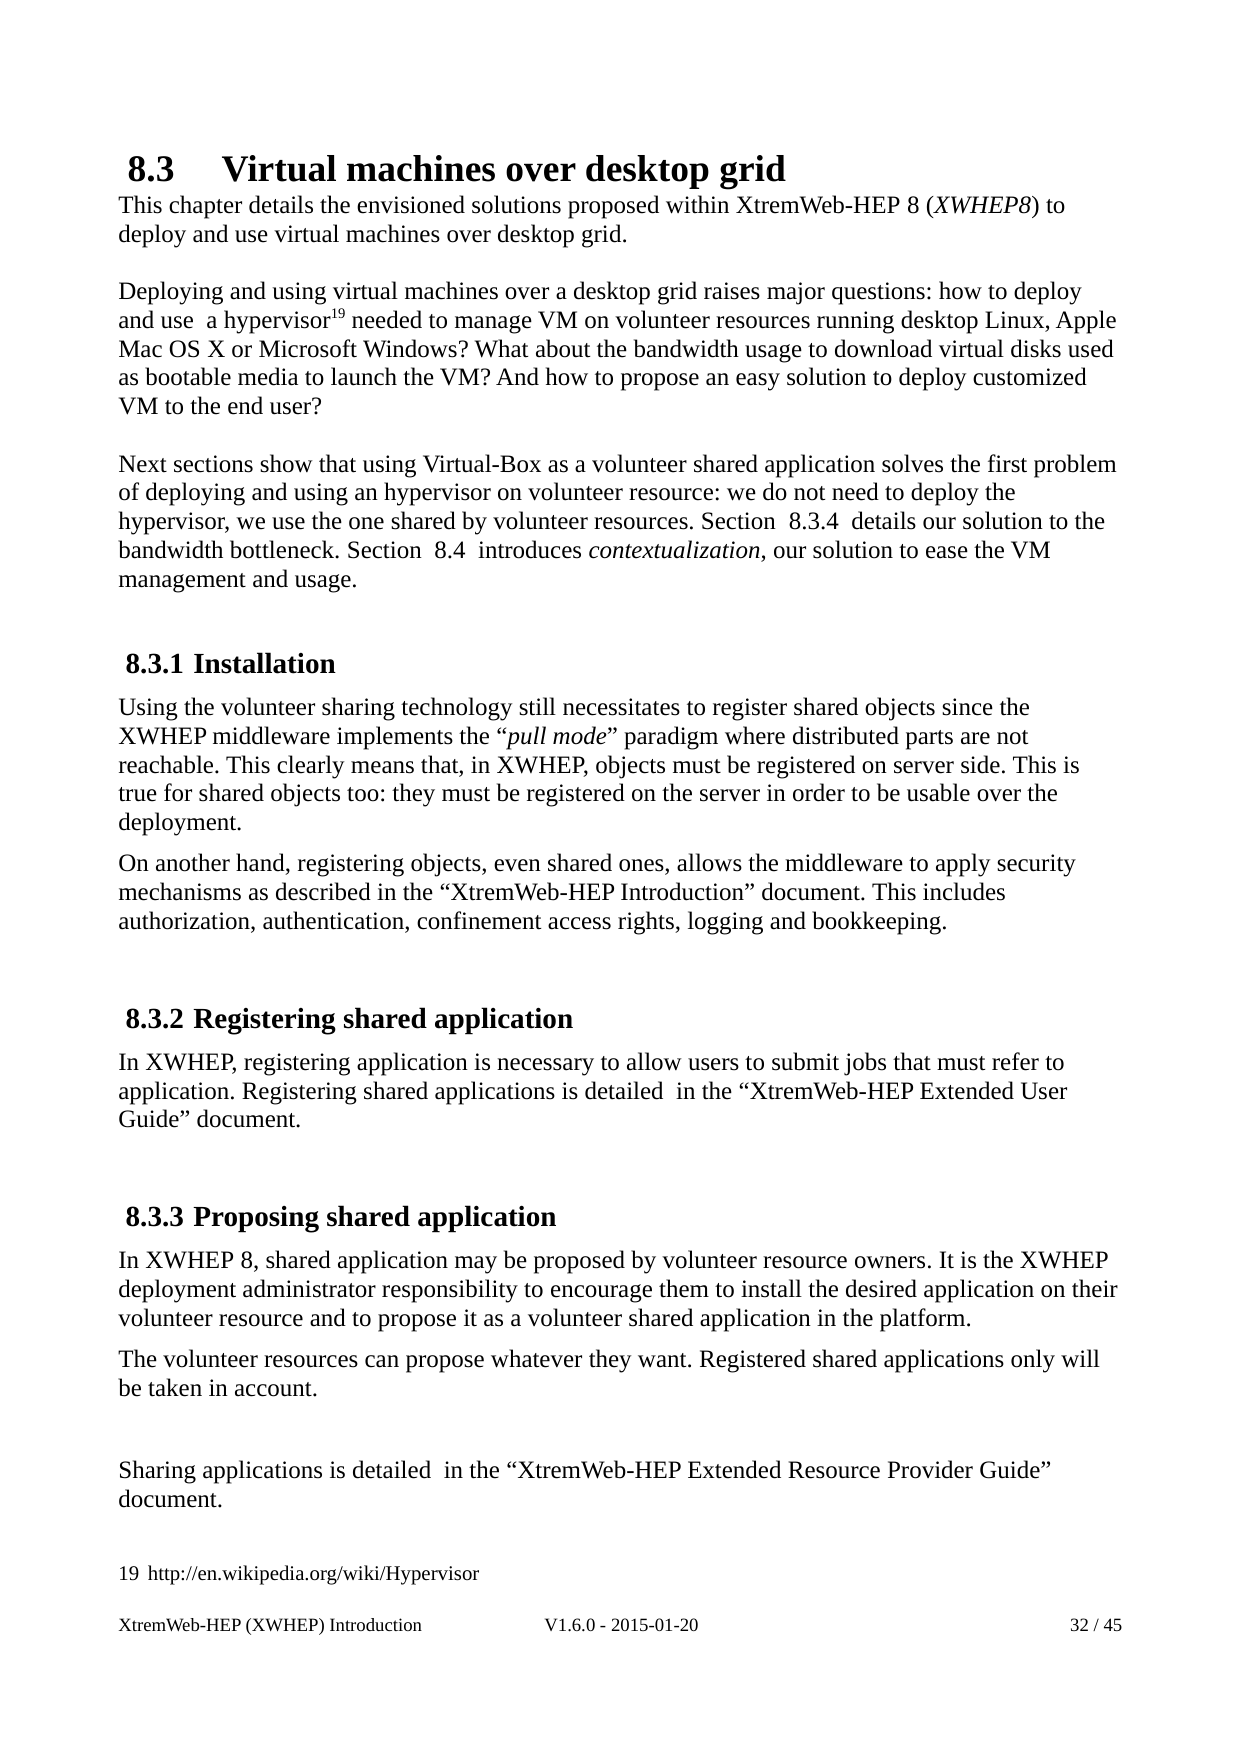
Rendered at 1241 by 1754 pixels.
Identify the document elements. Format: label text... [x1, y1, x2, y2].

text Sharing applications is detailed in the “XtremWeb-HEP Extended Resource Provider Guide” document. [118, 1456, 1122, 1513]
subtitle Virtual machines over desktop grid [118, 147, 1122, 190]
text In XWHEP, registering application is necessary to allow users to submit jobs that must refer to application. Registering shared applications is detailed in the “XtremWeb-HEP Extended User Guide” document. [118, 1047, 1122, 1133]
text Deploying and using virtual machines over a desktop grid raises major questions: how to deploy and use a hypervisor needed to manage VM on volunteer resources running desktop Linux, Apple Mac OS X or Microsoft Windows? What about the bandwidth usage to download virtual disks used as bootable media to launch the VM? And how to propose an easy solution to deploy customized VM to the end user? [118, 276, 1122, 420]
text This chapter details the envisioned solutions proposed within XtremWeb-HEP 8 (XWHEP8) to deploy and use virtual machines over desktop grid. [118, 190, 1122, 247]
text http://en.wikipedia.org/wiki/Hypervisor [118, 1561, 1122, 1585]
text Using the volunteer sharing technology still necessitates to register shared objects since the XWHEP middleware implements the “pull mode” paradigm where distributed parts are not reachable. This clearly means that, in XWHEP, objects must be registered on server side. This is true for shared objects too: they must be registered on the server in order to be usable over the deployment. [118, 692, 1122, 836]
text On another hand, registering objects, even shared ones, allows the middleware to apply security mechanisms as described in the “XtremWeb-HEP Introduction” document. This includes authorization, authentication, confinement access rights, logging and bookkeeping. [118, 848, 1122, 935]
subtitle Registering shared application [118, 1001, 1122, 1034]
text Next sections show that using Virtual-Box as a volunteer shared application solves the first problem of deploying and using an hypervisor on volunteer resource: we do not need to deploy the hypervisor, we use the one shared by volunteer resources. Section 8.3.4 details our solution to the bandwidth bottleneck. Section 8.4 introduces contextualization, our solution to ease the VM management and usage. [118, 449, 1122, 592]
subtitle Proposing shared application [118, 1199, 1122, 1233]
subtitle Installation [118, 646, 1122, 680]
text In XWHEP 8, shared application may be proposed by volunteer resource owners. It is the XWHEP deployment administrator responsibility to encourage them to install the desired application on their volunteer resource and to propose it as a volunteer shared application in the platform. [118, 1246, 1122, 1332]
text The volunteer resources can propose whatever they want. Registered shared applications only will be taken in account. [118, 1344, 1122, 1402]
